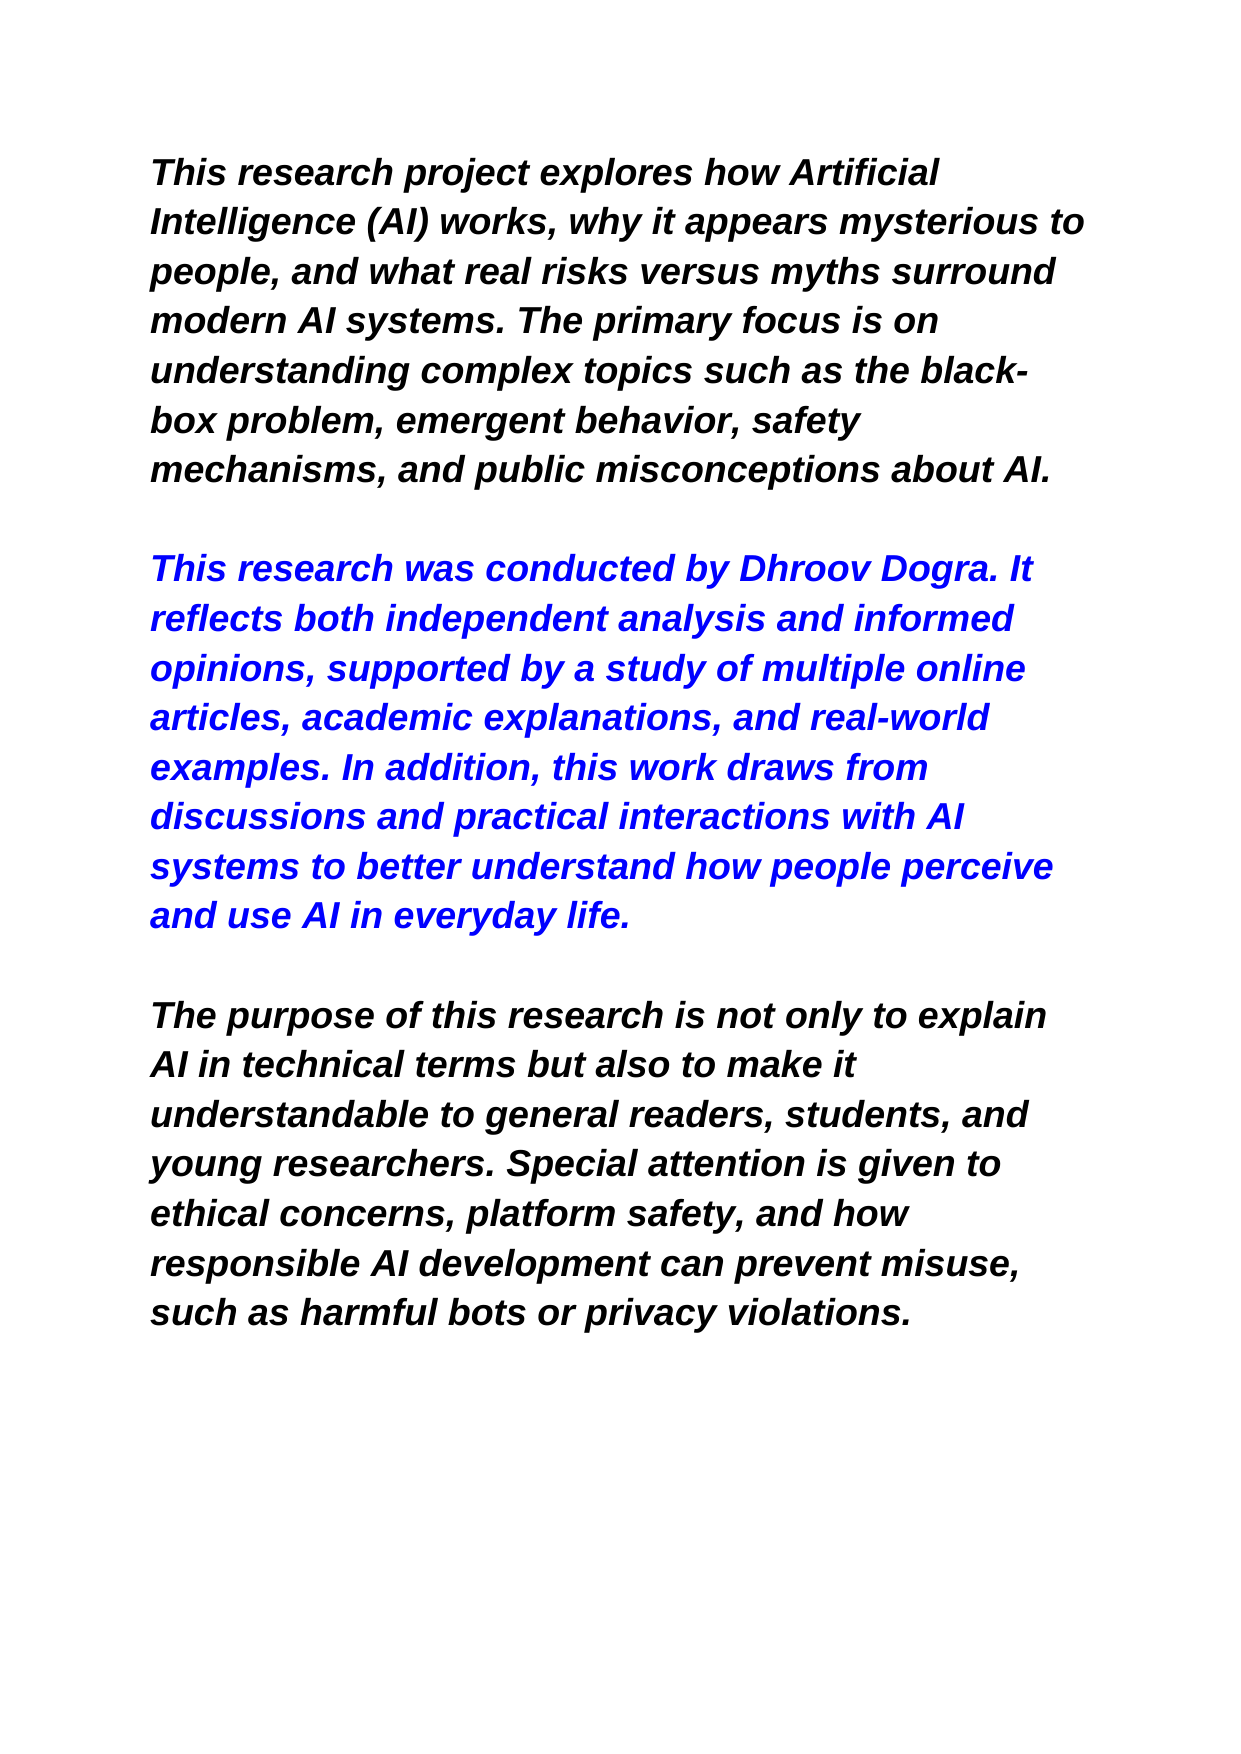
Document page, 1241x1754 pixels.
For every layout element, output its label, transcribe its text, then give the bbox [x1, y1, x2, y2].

text The purpose of this research is not only to explain AI in technical terms but also to make it understandable to general readers, students, and young researchers. Special attention is given to ethical concerns, platform safety, and how responsible AI development can prevent misuse, such as harmful bots or privacy violations. [150, 993, 1090, 1333]
text This research project explores how Artificial Intelligence (AI) works, why it appears mysterious to people, and what real risks versus myths surround modern AI systems. The primary focus is on understanding complex topics such as the black-box problem, emergent behavior, safety mechanisms, and public misconceptions about AI. [150, 150, 1090, 491]
text This research was conducted by Dhroov Dogra. It reflects both independent analysis and informed opinions, supported by a study of multiple online articles, academic explanations, and real-world examples. In addition, this work draws from discussions and practical interactions with AI systems to better understand how people perceive and use AI in everyday life. [150, 547, 1090, 937]
